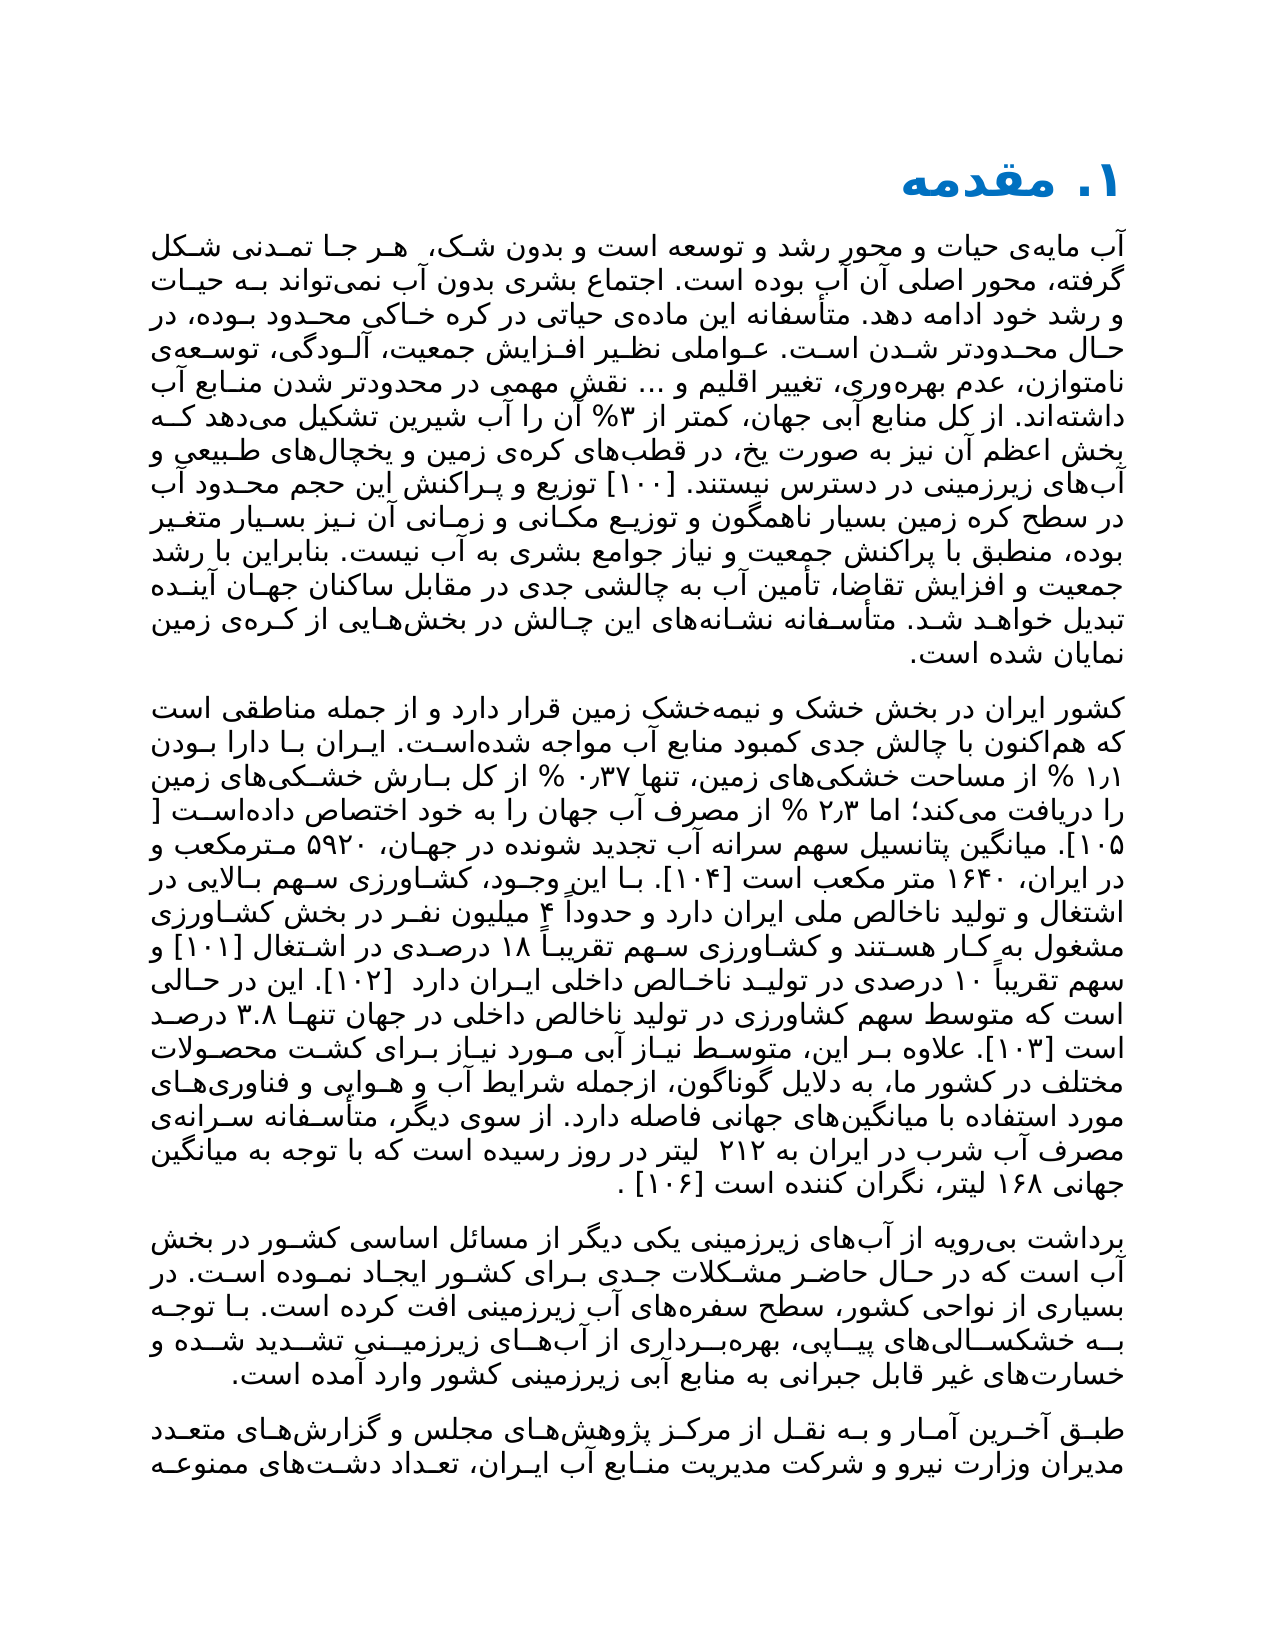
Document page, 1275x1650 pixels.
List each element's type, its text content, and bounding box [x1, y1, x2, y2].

text کشور ایران در بخش خشک و نیمه‌خشک زمین قرار دارد و از جمله مناطقی است که هم‌اکنون با چالش جدی کمبود منابع آب مواجه شده‌است. ایران با دارا بودن ۱٫۱ % از مساحت خشکی‌های زمین، تنها ۰٫۳۷ % از کل بارش خشکی‌های زمین را دریافت می‌کند؛ اما ۲٫۳ % از مصرف آب جهان را به خود اختصاص داده‌است [۱۰۵]. میانگین پتانسیل سهم سرانه آب تجدید شونده در جهان، ۵۹۲۰ مترمكعب و در ایران، ۱۶۴۰ متر مكعب است [۱۰۴]. با این وجود، کشاورزی سهم بالایی در اشتغال و تولید ناخالص ملی ایران دارد و حدوداً ۴ میلیون نفر در بخش کشاورزی مشغول به کار هستند و کشاورزی سهم تقریباً ۱۸ درصدی در اشتغال [۱۰۱] و سهم تقریباً ۱۰ درصدی در تولید ناخالص داخلی ایران دارد [۱۰۲]. این در حالی است که متوسط سهم کشاورزی در تولید ناخالص داخلی در جهان تنها ۳.۸ درصد است [۱۰۳]. علاوه بر این، متوسط نیاز آبی مورد نیاز برای کشت محصولات مختلف در کشور ما، به دلایل گوناگون، ازجمله شرایط آب و هوایی و فناوری‌های مورد استفاده با میانگین‌های جهانی فاصله دارد. از سوی دیگر، متأسفانه سرانه‌ی مصرف آب شرب در ایران به ۲۱۲ لیتر در روز رسیده است که با توجه به میانگین جهانی ۱۶۸ لیتر، نگران کننده است [۱۰۶] . [150, 691, 1125, 1201]
text طبق آخرین آمار و به نقل از مرکز پژوهش‌های مجلس و گزارش‌های متعدد مدیران وزارت نیرو و شرکت مدیریت منابع آب ایران، تعداد دشت‌های ممنوعه کشور با افزایش ۲۱ برابری طی ۴۷ سال اخیر، از ۱۵ دشت در سال ۱۳۴۷ به ۳۱۹ دشت در سال ۱۳۹۳ افزایش یافته است و اکنون، بیش از نیمی از ۶۰۹ دشت کشور، به دلیل افزایش برداشت‌های بی‌رویه، ممنوعه اعلام شده‌اند و متأسفانه تعداد این دشت‌ها، به دلیل ادامه‌ی برداشت‌ها و کاهش سطح آب‌های زیرزمینی همچنان روبه افزایش است. در همین بازه‌ی زمانی ۴۷ ساله، مخازن آب زیرزمینی کشور نیز با کسری مخزن بیش از ۱۱۰ میلیارد متر مکعبی مواجه شده‌اند که حدود ۹۵ میلیارد مترمکعب آن، مربوط به ۲۰ سال اخیر است [۱۰۷]. [150, 1412, 1125, 1480]
text آب مایه‌ی حیات و محور رشد و توسعه است و بدون شک، هر جا تمدنی شکل گرفته، محور اصلی آن آب بوده است. اجتماع بشری بدون آب نمی‌تواند به حیات و رشد خود ادامه دهد. متأسفانه این ماده‌ی حیاتی در کره خاکی محدود بوده، در حال محدودتر شدن است. عواملی نظیر افزایش جمعیت، آلودگی، توسعه‌ی نامتوازن، عدم بهره‌وری، تغییر اقلیم و ... نقش مهمی در محدودتر شدن منابع آب داشته‌اند. از کل منابع آبی جهان، کمتر از ۳% آن را آب شیرین تشکیل می‌دهد که بخش اعظم آن نیز به صورت یخ، در قطب‌های كره‌ی زمین و یخچال‌های طبیعی و آب‌های زیر‌زمینی در دسترس نیستند. [۱۰۰] توزیع و پراكنش این حجم محدود آب در سطح كره زمین بسیار ناهمگون و توزیع مكانی و زمانی آن نیز بسیار متغیر بوده، منطبق با پراكنش جمعیت و نیاز جوامع بشری به آب نیست. بنابراین با رشد جمعیت و افزایش تقاضا، تأمین آب به چالشی جدی در مقابل ساکنان جهان آینده تبدیل خواهد شد. متأسفانه نشانه‌های این چالش در بخش‌هایی از کره‌ی زمین نمایان شده است. [150, 229, 1125, 671]
text ۱. مقدمه [150, 150, 1125, 208]
text برداشت بی‌رویه از آب‌های زیرزمینی یكی دیگر از مسائل اساسی كشور در بخش آب است كه در حال حاضر مشكلات جدی برای كشور ایجاد نموده است. در بسیاری از نواحی كشور، سطح سفره‌های آب زیرزمینی افت كرده است. با توجه به خشكسالی‌های پیاپی، بهره‌برداری از آب‌های زیرزمینی تشدید شده و خسارت‌های غیر قابل جبرانی به منابع آبی زیرزمینی كشور وارد آمده است. [150, 1222, 1125, 1391]
